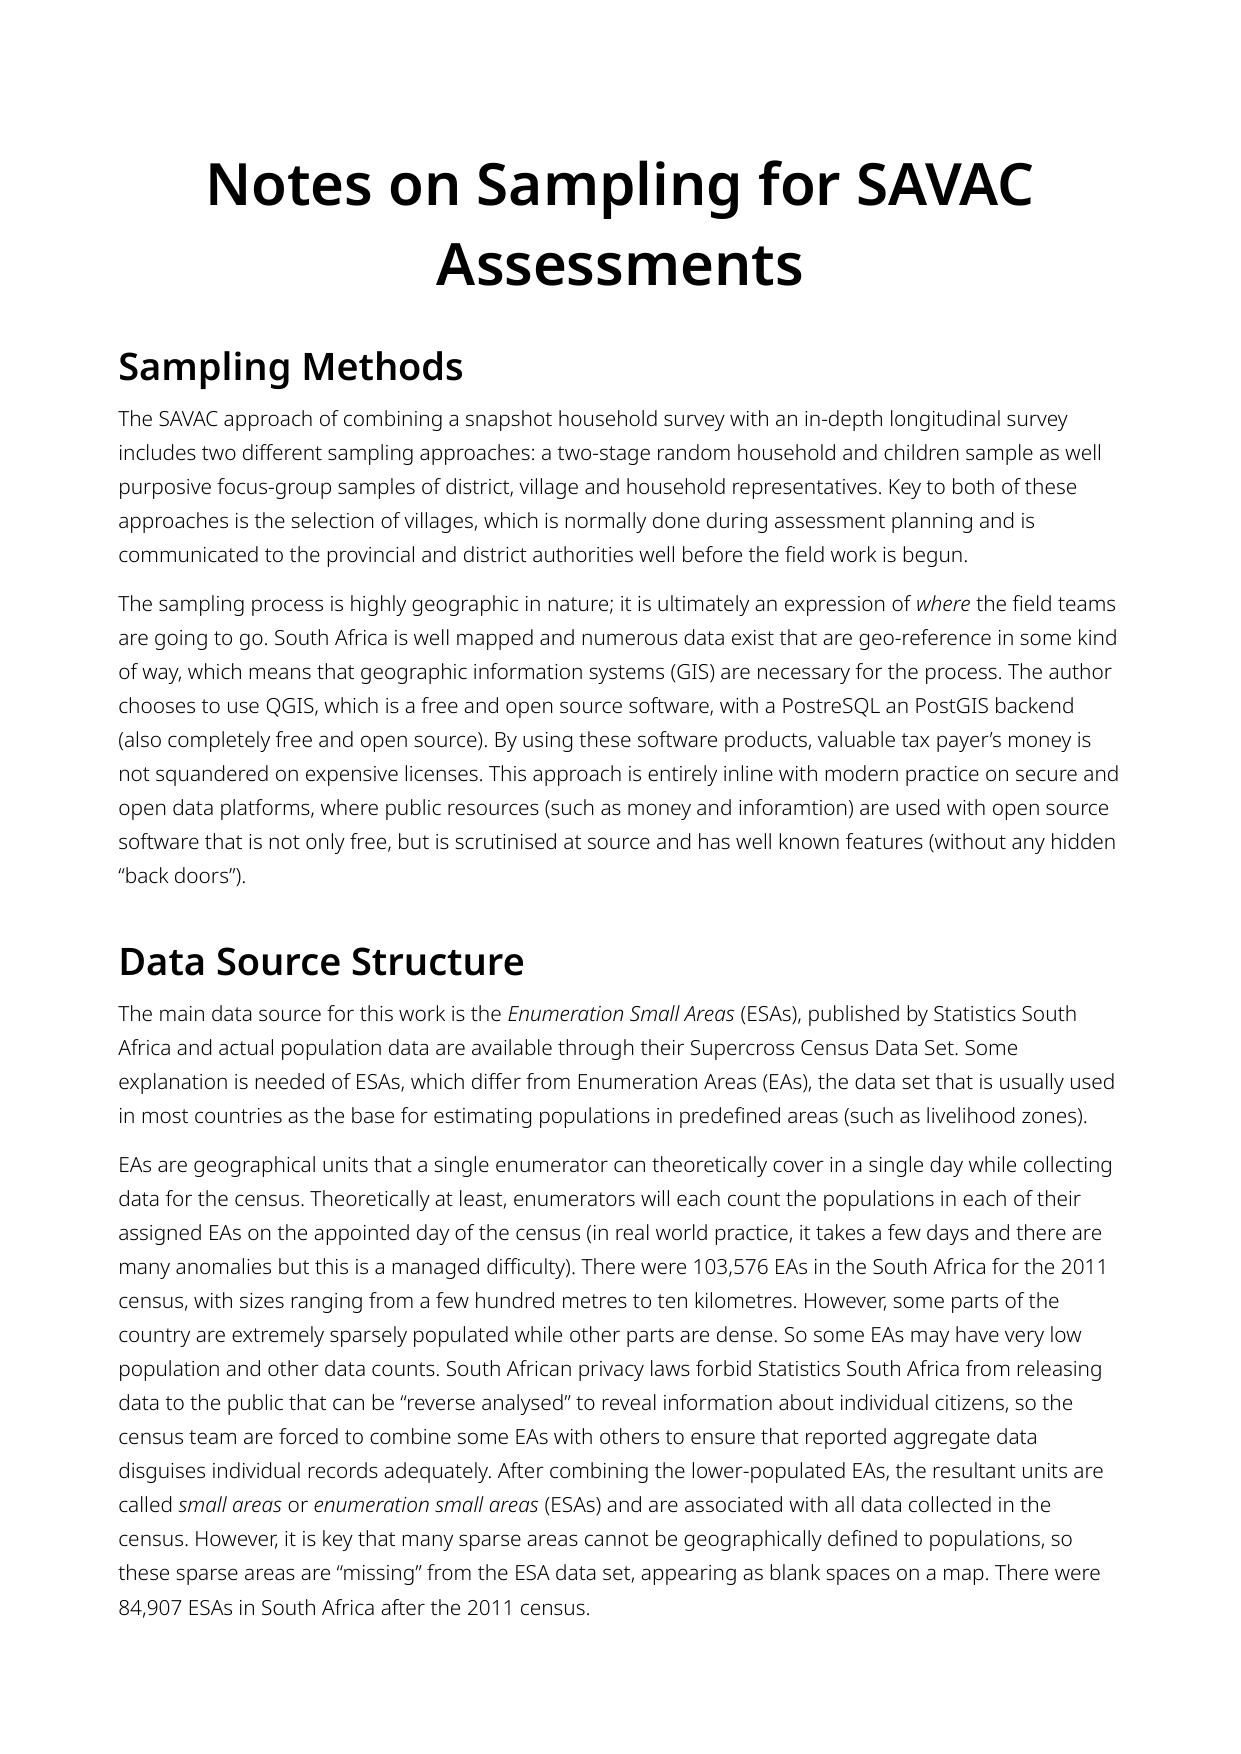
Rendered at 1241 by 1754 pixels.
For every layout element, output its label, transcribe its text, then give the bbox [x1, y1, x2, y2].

text EAs are geographical units that a single enumerator can theoretically cover in a single day while collecting data for the census. Theoretically at least, enumerators will each count the populations in each of their assigned EAs on the appointed day of the census (in real world practice, it takes a few days and there are many anomalies but this is a managed difficulty). There were 103,576 EAs in the South Africa for the 2011 census, with sizes ranging from a few hundred metres to ten kilometres. However, some parts of the country are extremely sparsely populated while other parts are dense. So some EAs may have very low population and other data counts. South African privacy laws forbid Statistics South Africa from releasing data to the public that can be “reverse analysed” to reveal information about individual citizens, so the census team are forced to combine some EAs with others to ensure that reported aggregate data disguises individual records adequately. After combining the lower-populated EAs, the resultant units are called small areas or enumeration small areas (ESAs) and are associated with all data collected in the census. However, it is key that many sparse areas cannot be geographically defined to populations, so these sparse areas are “missing” from the ESA data set, appearing as blank spaces on a map. There were 84,907 ESAs in South Africa after the 2011 census. [118, 1150, 1122, 1621]
subtitle Data Source Structure [118, 935, 1122, 986]
title Notes on Sampling for SAVAC Assessments [118, 143, 1122, 302]
subtitle Sampling Methods [118, 339, 1122, 391]
text The SAVAC approach of combining a snapshot household survey with an in-depth longitudinal survey includes two different sampling approaches: a two-stage random household and children sample as well purposive focus-group samples of district, village and household representatives. Key to both of these approaches is the selection of villages, which is normally done during assessment planning and is communicated to the provincial and district authorities well before the field work is begun. [118, 404, 1122, 568]
text The sampling process is highly geographic in nature; it is ultimately an expression of where the field teams are going to go. South Africa is well mapped and numerous data exist that are geo-reference in some kind of way, which means that geographic information systems (GIS) are necessary for the process. The author chooses to use QGIS, which is a free and open source software, with a PostreSQL an PostGIS backend (also completely free and open source). By using these software products, valuable tax payer’s money is not squandered on expensive licenses. This approach is entirely inline with modern practice on secure and open data platforms, where public resources (such as money and inforamtion) are used with open source software that is not only free, but is scrutinised at source and has well known features (without any hidden “back doors”). [118, 589, 1122, 889]
text The main data source for this work is the Enumeration Small Areas (ESAs), published by Statistics South Africa and actual population data are available through their Supercross Census Data Set. Some explanation is needed of ESAs, which differ from Enumeration Areas (EAs), the data set that is usually used in most countries as the base for estimating populations in predefined areas (such as livelihood zones). [118, 999, 1122, 1129]
